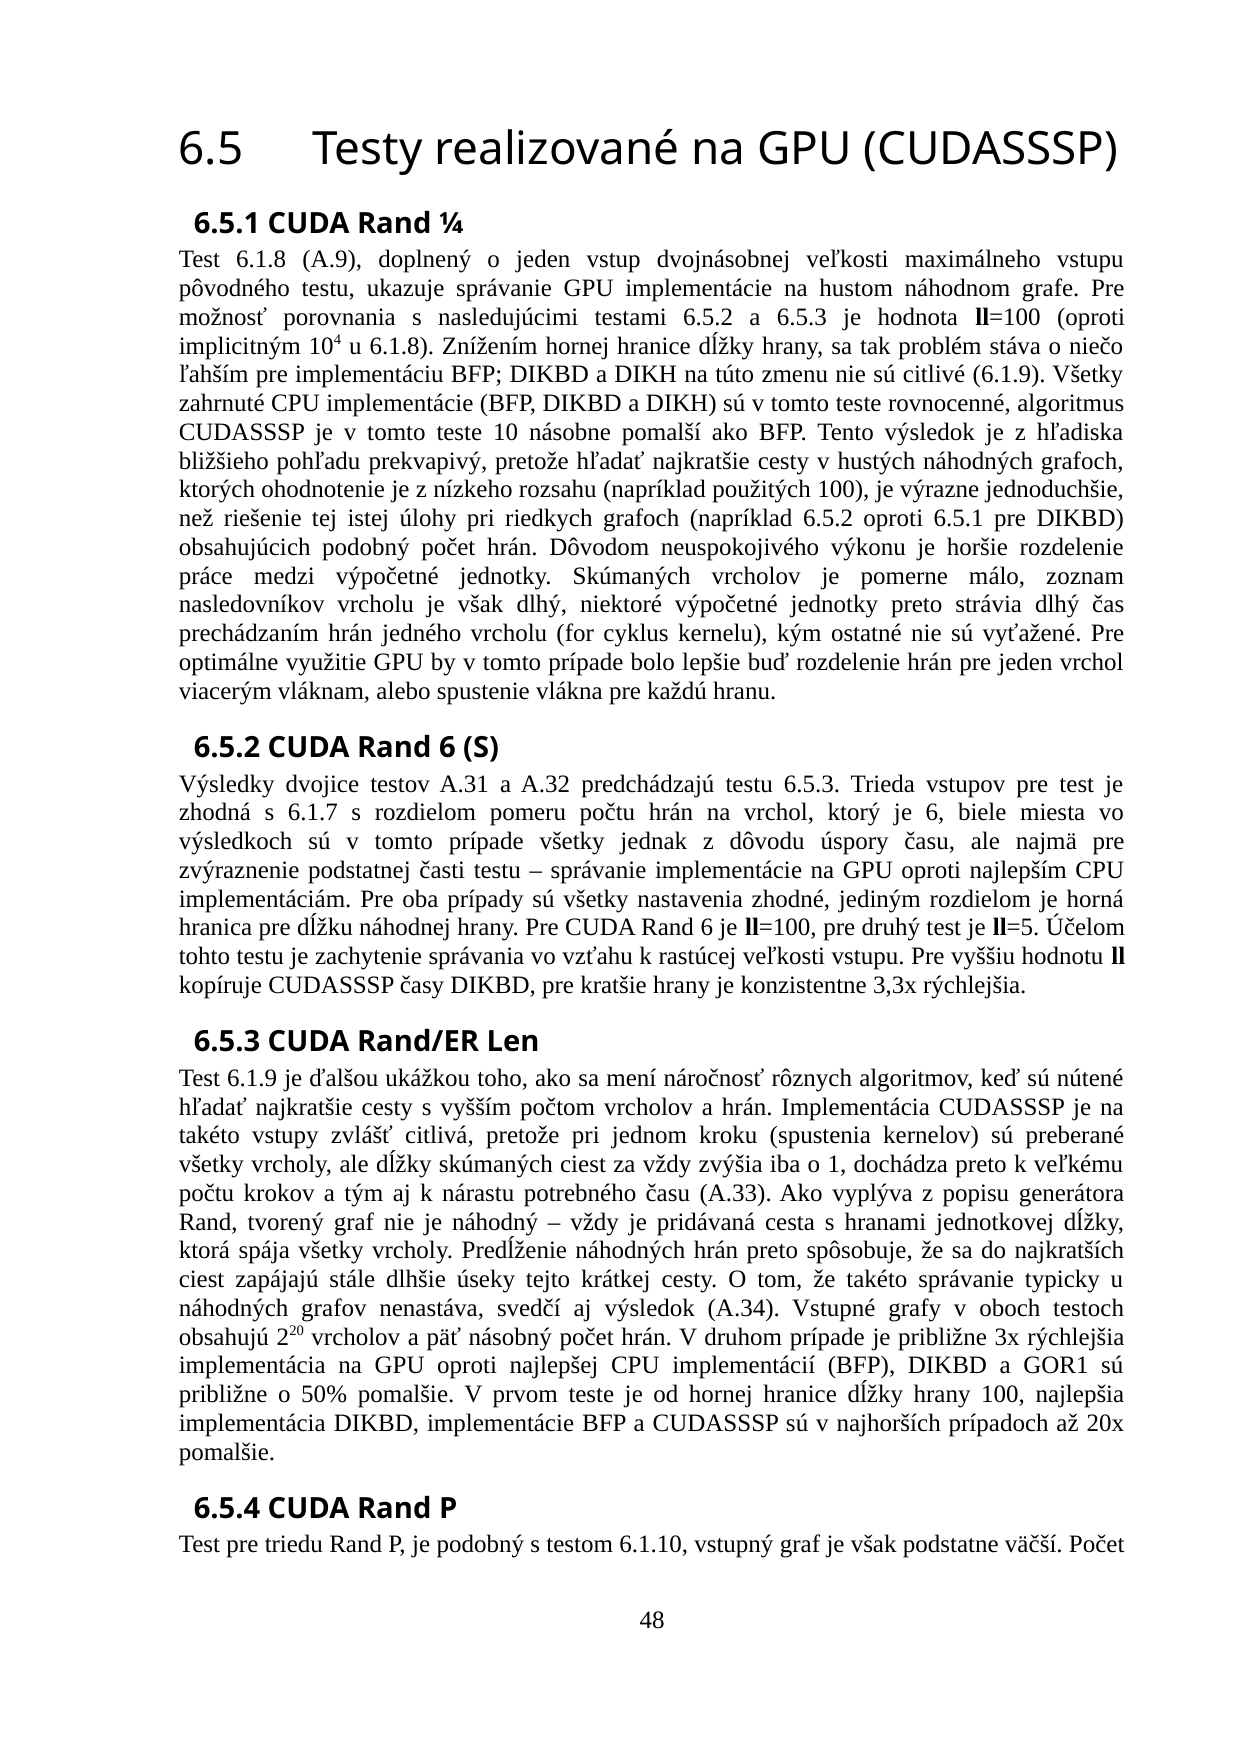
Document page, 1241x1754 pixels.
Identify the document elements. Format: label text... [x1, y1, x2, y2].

text Test pre triedu Rand P, je podobný s testom 6.1.10, vstupný graf je však podstatne väčší. Počet [178, 1529, 1125, 1558]
subtitle Testy realizované na GPU (CUDASSSP) [178, 116, 1125, 178]
text Test 6.1.8 (A.9), doplnený o jeden vstup dvojnásobnej veľkosti maximálneho vstupu pôvodného testu, ukazuje správanie GPU implementácie na hustom náhodnom grafe. Pre možnosť porovnania s nasledujúcimi testami 6.5.2 a 6.5.3 je hodnota ll=100 (oproti implicitným 104 u 6.1.8). Znížením hornej hranice dĺžky hrany, sa tak problém stáva o niečo ľahším pre implementáciu BFP; DIKBD a DIKH na túto zmenu nie sú citlivé (6.1.9). Všetky zahrnuté CPU implementácie (BFP, DIKBD a DIKH) sú v tomto teste rovnocenné, algoritmus CUDASSSP je v tomto teste 10 násobne pomalší ako BFP. Tento výsledok je z hľadiska bližšieho pohľadu prekvapivý, pretože hľadať najkratšie cesty v hustých náhodných grafoch, ktorých ohodnotenie je z nízkeho rozsahu (napríklad použitých 100), je výrazne jednoduchšie, než riešenie tej istej úlohy pri riedkych grafoch (napríklad 6.5.2 oproti 6.5.1 pre DIKBD) obsahujúcich podobný počet hrán. Dôvodom neuspokojivého výkonu je horšie rozdelenie práce medzi výpočetné jednotky. Skúmaných vrcholov je pomerne málo, zoznam nasledovníkov vrcholu je však dlhý, niektoré výpočetné jednotky preto strávia dlhý čas prechádzaním hrán jedného vrcholu (for cyklus kernelu), kým ostatné nie sú vyťažené. Pre optimálne využitie GPU by v tomto prípade bolo lepšie buď rozdelenie hrán pre jeden vrchol viacerým vláknam, alebo spustenie vlákna pre každú hranu. [178, 244, 1125, 704]
subtitle CUDA Rand 6 (S) [193, 726, 1125, 766]
subtitle CUDA Rand P [193, 1487, 1125, 1527]
subtitle CUDA Rand/ER Len [193, 1020, 1125, 1060]
subtitle CUDA Rand ¼ [193, 202, 1125, 242]
text Výsledky dvojice testov A.31 a A.32 predchádzajú testu 6.5.3. Trieda vstupov pre test je zhodná s 6.1.7 s rozdielom pomeru počtu hrán na vrchol, ktorý je 6, biele miesta vo výsledkoch sú v tomto prípade všetky jednak z dôvodu úspory času, ale najmä pre zvýraznenie podstatnej časti testu – správanie implementácie na GPU oproti najlepším CPU implementáciám. Pre oba prípady sú všetky nastavenia zhodné, jediným rozdielom je horná hranica pre dĺžku náhodnej hrany. Pre CUDA Rand 6 je ll=100, pre druhý test je ll=5. Účelom tohto testu je zachytenie správania vo vzťahu k rastúcej veľkosti vstupu. Pre vyššiu hodnotu ll kopíruje CUDASSSP časy DIKBD, pre kratšie hrany je konzistentne 3,3x rýchlejšia. [178, 769, 1125, 999]
text Test 6.1.9 je ďalšou ukážkou toho, ako sa mení náročnosť rôznych algoritmov, keď sú nútené hľadať najkratšie cesty s vyšším počtom vrcholov a hrán. Implementácia CUDASSSP je na takéto vstupy zvlášť citlivá, pretože pri jednom kroku (spustenia kernelov) sú preberané všetky vrcholy, ale dĺžky skúmaných ciest za vždy zvýšia iba o 1, dochádza preto k veľkému počtu krokov a tým aj k nárastu potrebného času (A.33). Ako vyplýva z popisu generátora Rand, tvorený graf nie je náhodný – vždy je pridávaná cesta s hranami jednotkovej dĺžky, ktorá spája všetky vrcholy. Predĺženie náhodných hrán preto spôsobuje, že sa do najkratších ciest zapájajú stále dlhšie úseky tejto krátkej cesty. O tom, že takéto správanie typicky u náhodných grafov nenastáva, svedčí aj výsledok (A.34). Vstupné grafy v oboch testoch obsahujú 220 vrcholov a päť násobný počet hrán. V druhom prípade je približne 3x rýchlejšia implementácia na GPU oproti najlepšej CPU implementácií (BFP), DIKBD a GOR1 sú približne o 50% pomalšie. V prvom teste je od hornej hranice dĺžky hrany 100, najlepšia implementácia DIKBD, implementácie BFP a CUDASSSP sú v najhorších prípadoch až 20x pomalšie. [178, 1063, 1125, 1465]
